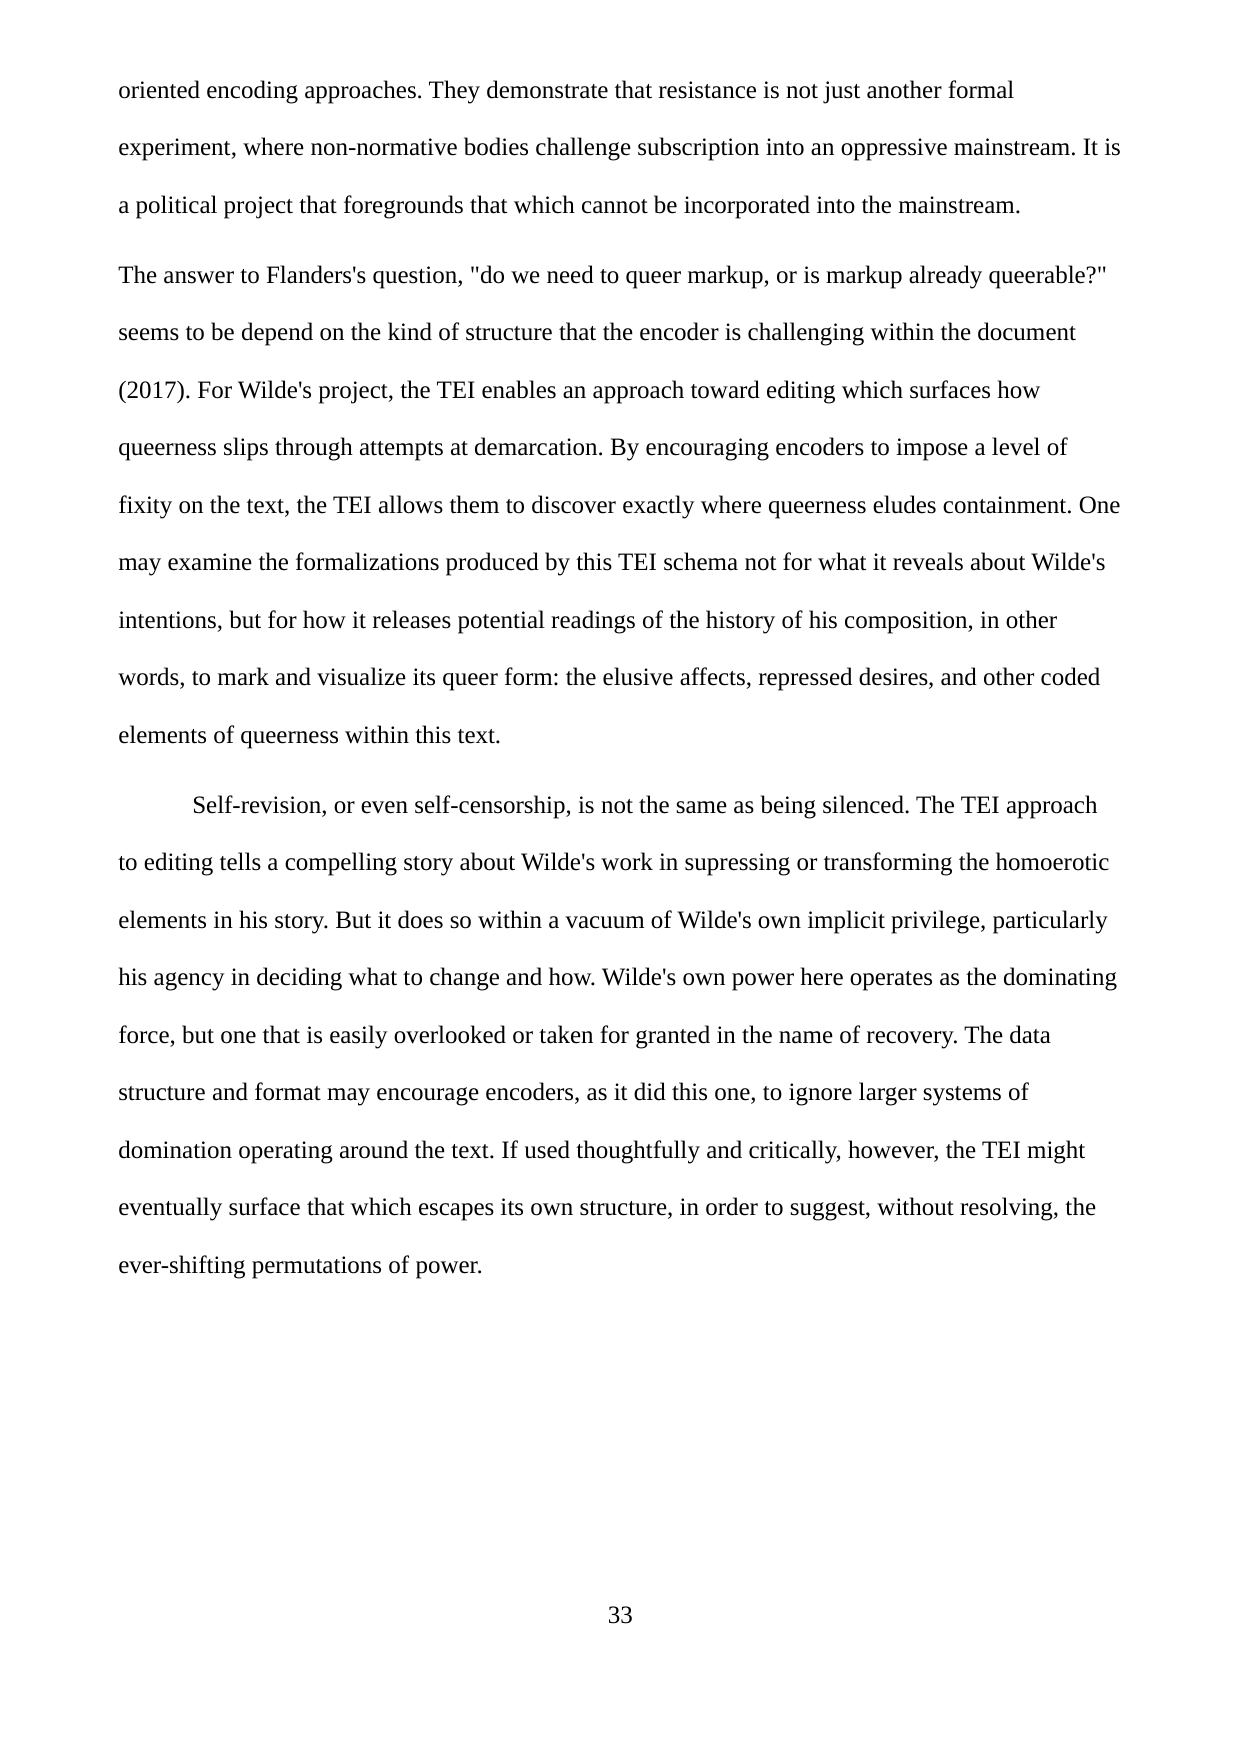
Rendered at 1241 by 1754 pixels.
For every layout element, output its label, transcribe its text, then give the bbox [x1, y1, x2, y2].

text oriented encoding approaches. They demonstrate that resistance is not just another formal experiment, where non-normative bodies challenge subscription into an oppressive mainstream. It is a political project that foregrounds that which cannot be incorporated into the mainstream. [118, 75, 1122, 219]
text Self-revision, or even self-censorship, is not the same as being silenced. The TEI approach to editing tells a compelling story about Wilde's work in supressing or transforming the homoerotic elements in his story. But it does so within a vacuum of Wilde's own implicit privilege, particularly his agency in deciding what to change and how. Wilde's own power here operates as the dominating force, but one that is easily overlooked or taken for granted in the name of recovery. The data structure and format may encourage encoders, as it did this one, to ignore larger systems of domination operating around the text. If used thoughtfully and critically, however, the TEI might eventually surface that which escapes its own structure, in order to suggest, without resolving, the ever-shifting permutations of power. [118, 790, 1122, 1279]
text The answer to Flanders's question, "do we need to queer markup, or is markup already queerable?" seems to be depend on the kind of structure that the encoder is challenging within the document (2017). For Wilde's project, the TEI enables an approach toward editing which surfaces how queerness slips through attempts at demarcation. By encouraging encoders to impose a level of fixity on the text, the TEI allows them to discover exactly where queerness eludes containment. One may examine the formalizations produced by this TEI schema not for what it reveals about Wilde's intentions, but for how it releases potential readings of the history of his composition, in other words, to mark and visualize its queer form: the elusive affects, repressed desires, and other coded elements of queerness within this text. [118, 260, 1122, 749]
